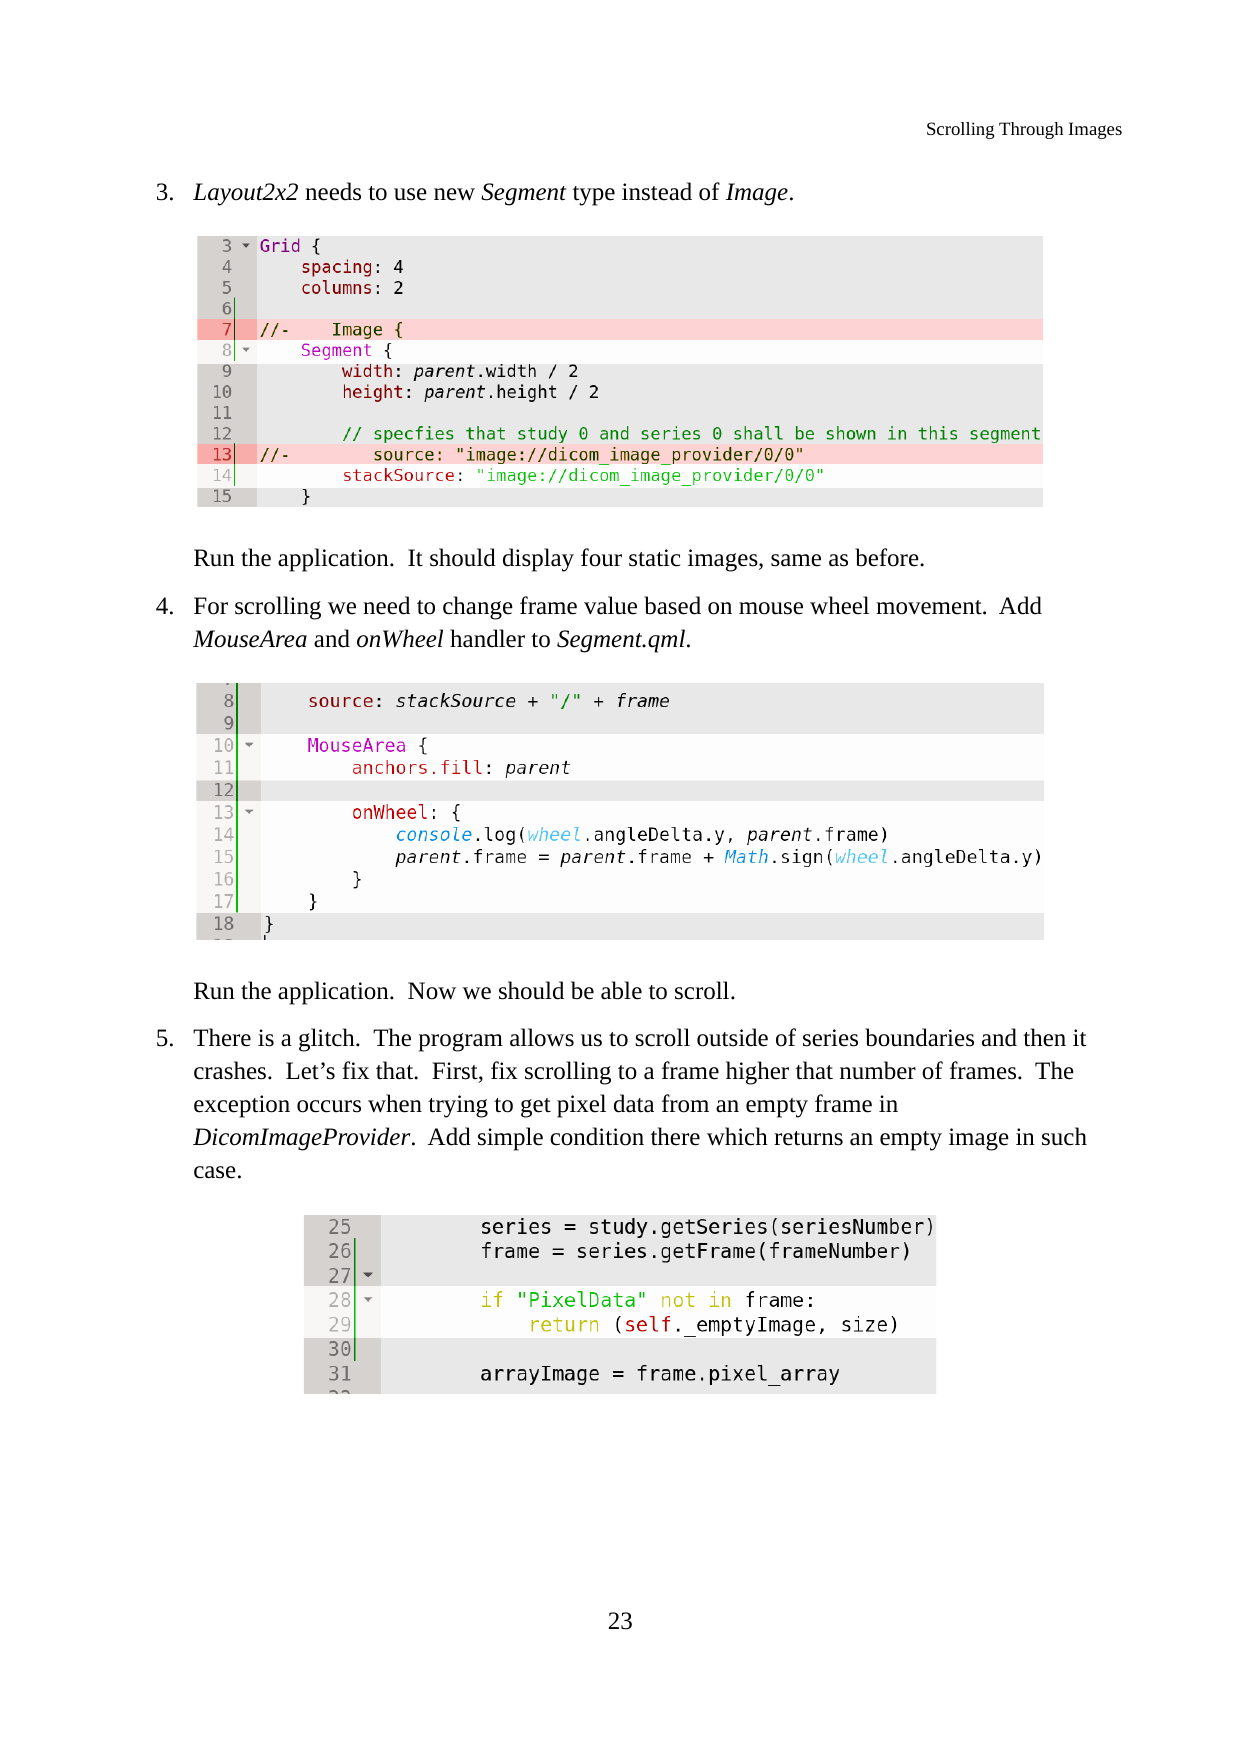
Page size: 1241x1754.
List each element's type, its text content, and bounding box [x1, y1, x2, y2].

list Run the application. It should display four static images, same as before. [156, 543, 1122, 572]
list Layout2x2 needs to use new Segment type instead of Image. [156, 177, 1122, 206]
picture [196, 683, 1044, 940]
picture [303, 1215, 937, 1394]
picture [197, 236, 1043, 507]
list There is a glitch. The program allows us to scroll outside of series boundaries and then it crashes. Let’s fix that. First, fix scrolling to a frame higher that number of frames. The exception occurs when trying to get pixel data from an empty frame in DicomImageProvider. Add simple condition there which returns an empty image in such case. [156, 1023, 1122, 1184]
list For scrolling we need to change frame value based on mouse wheel movement. Add MouseArea and onWheel handler to Segment.qml. [156, 591, 1122, 653]
list Run the application. Now we should be able to scroll. [156, 976, 1122, 1004]
